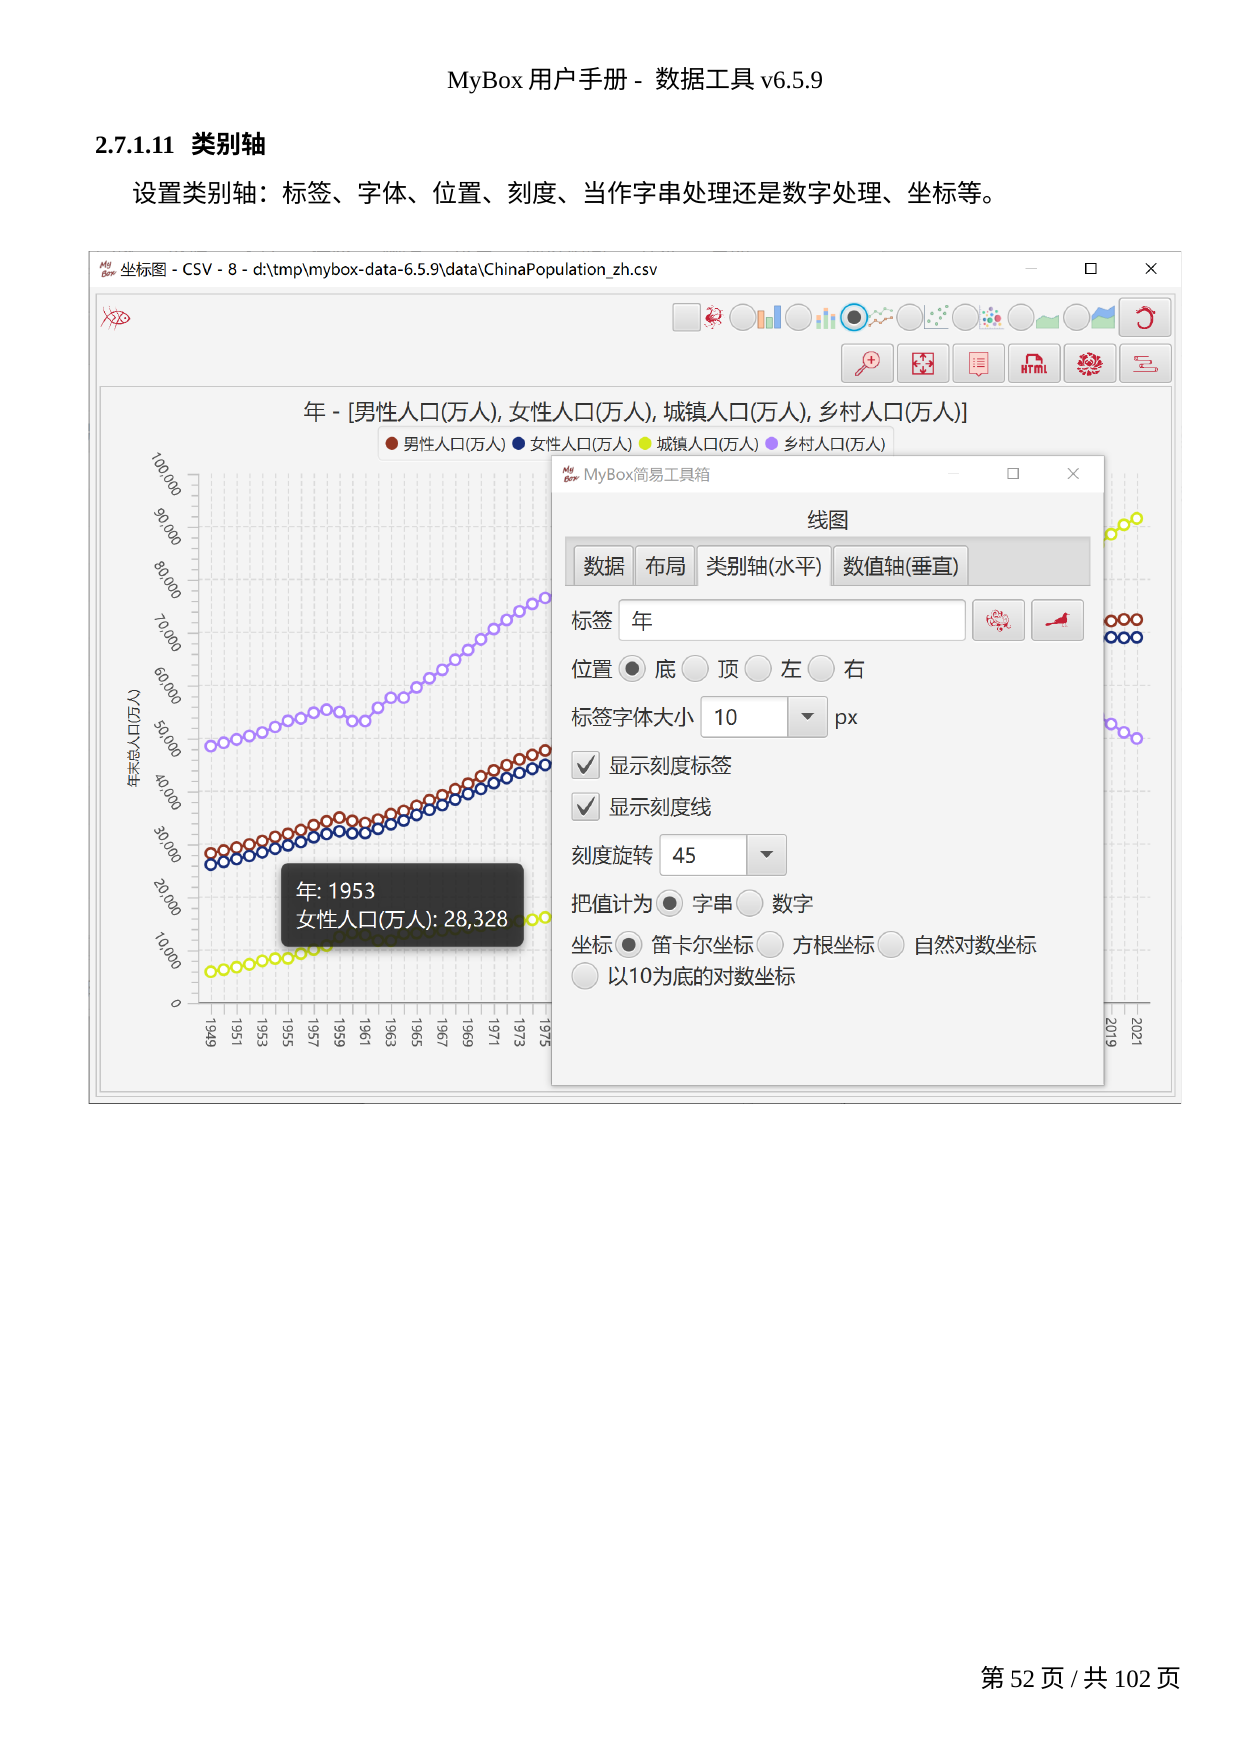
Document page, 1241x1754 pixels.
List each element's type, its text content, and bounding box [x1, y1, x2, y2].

subtitle 类别轴 [88, 125, 1181, 161]
text 设置类别轴：标签、字体、位置、刻度、当作字串处理还是数字处理、坐标等。 [88, 173, 1181, 210]
picture [88, 251, 1182, 1104]
